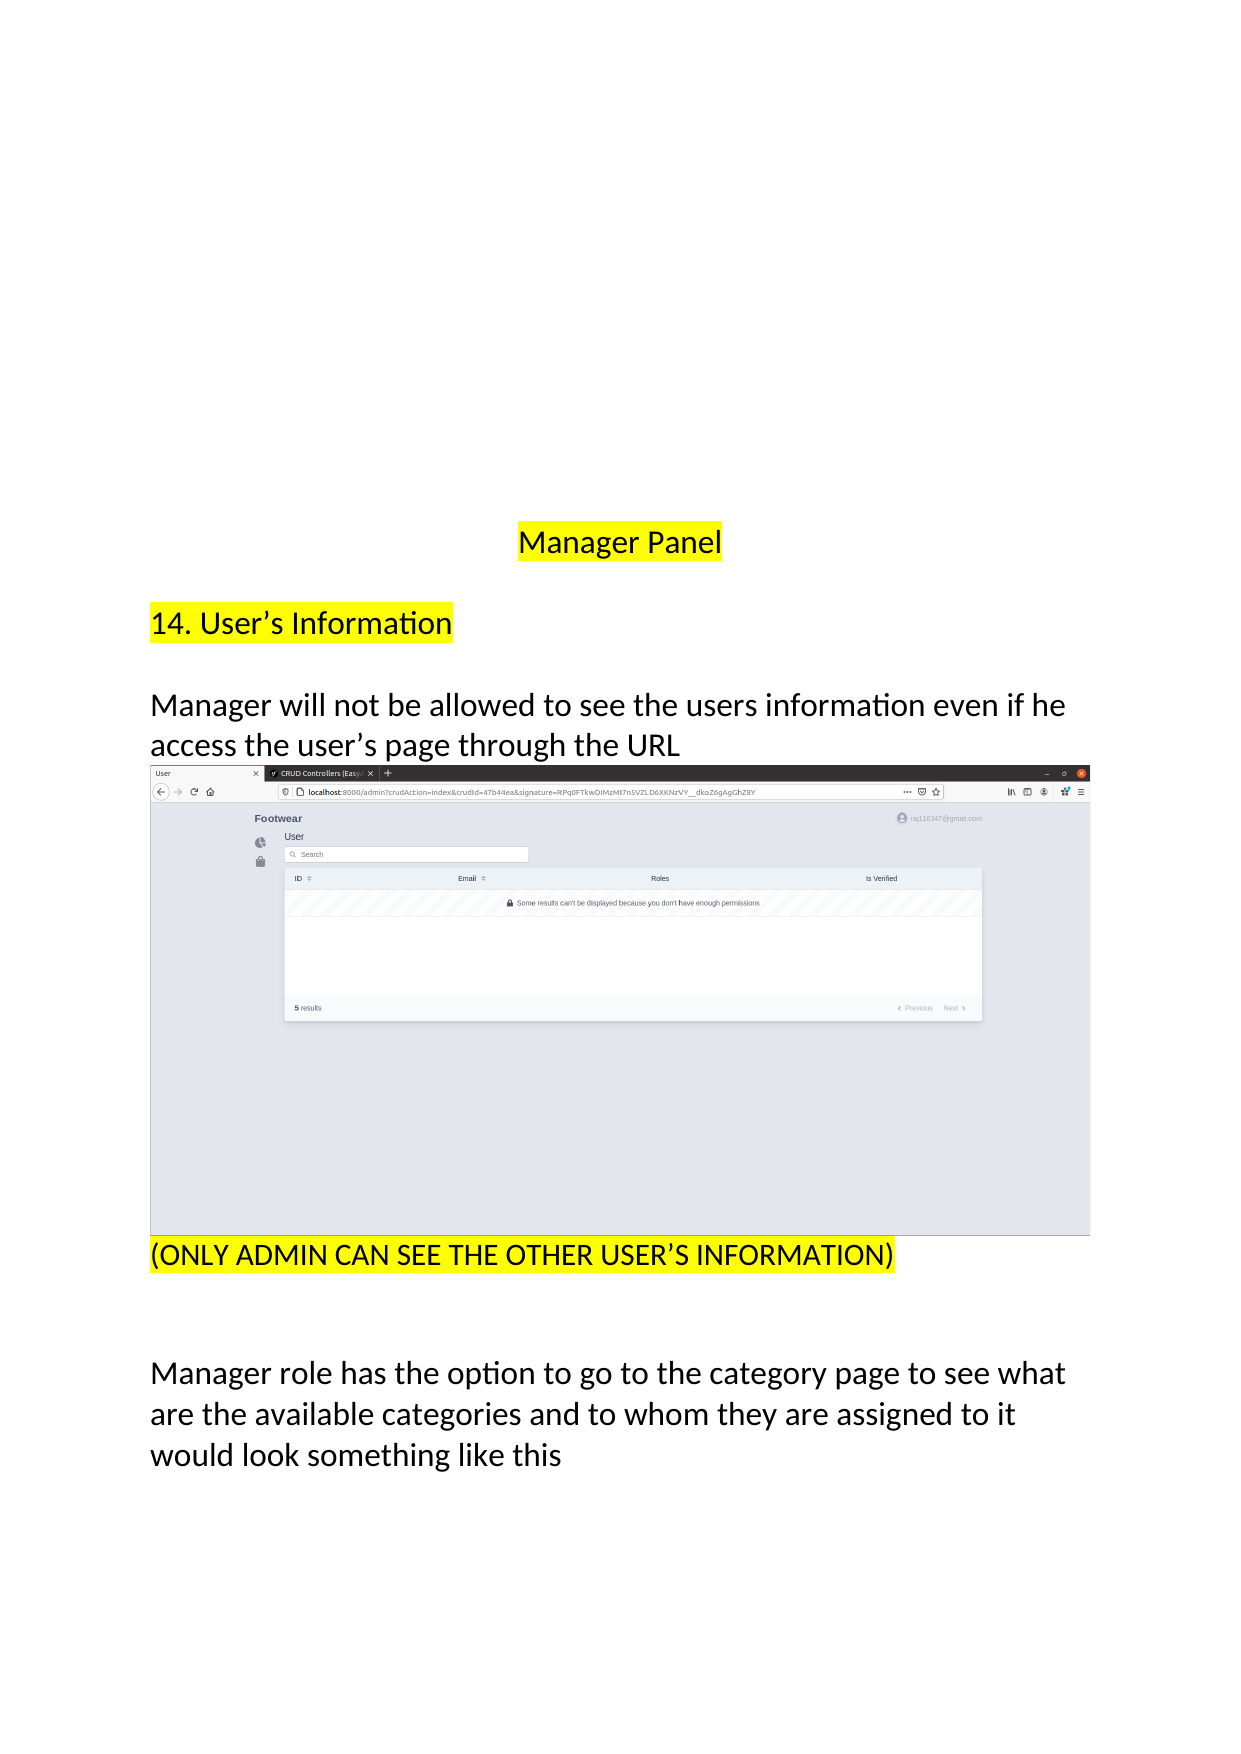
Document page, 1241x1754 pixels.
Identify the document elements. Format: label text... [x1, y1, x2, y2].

list Manager will not be allowed to see the users information even if he access the user’s page through the URL [150, 683, 1090, 765]
list Manager role has the option to go to the category page to see what are the available categories and to whom they are assigned to it would look something like this [150, 1352, 1090, 1474]
list Manager Panel [150, 521, 1090, 561]
list 14. User’s Information [150, 602, 1090, 643]
picture [150, 765, 1091, 1236]
list (ONLY ADMIN CAN SEE THE OTHER USER’S INFORMATION) [150, 1236, 1090, 1273]
